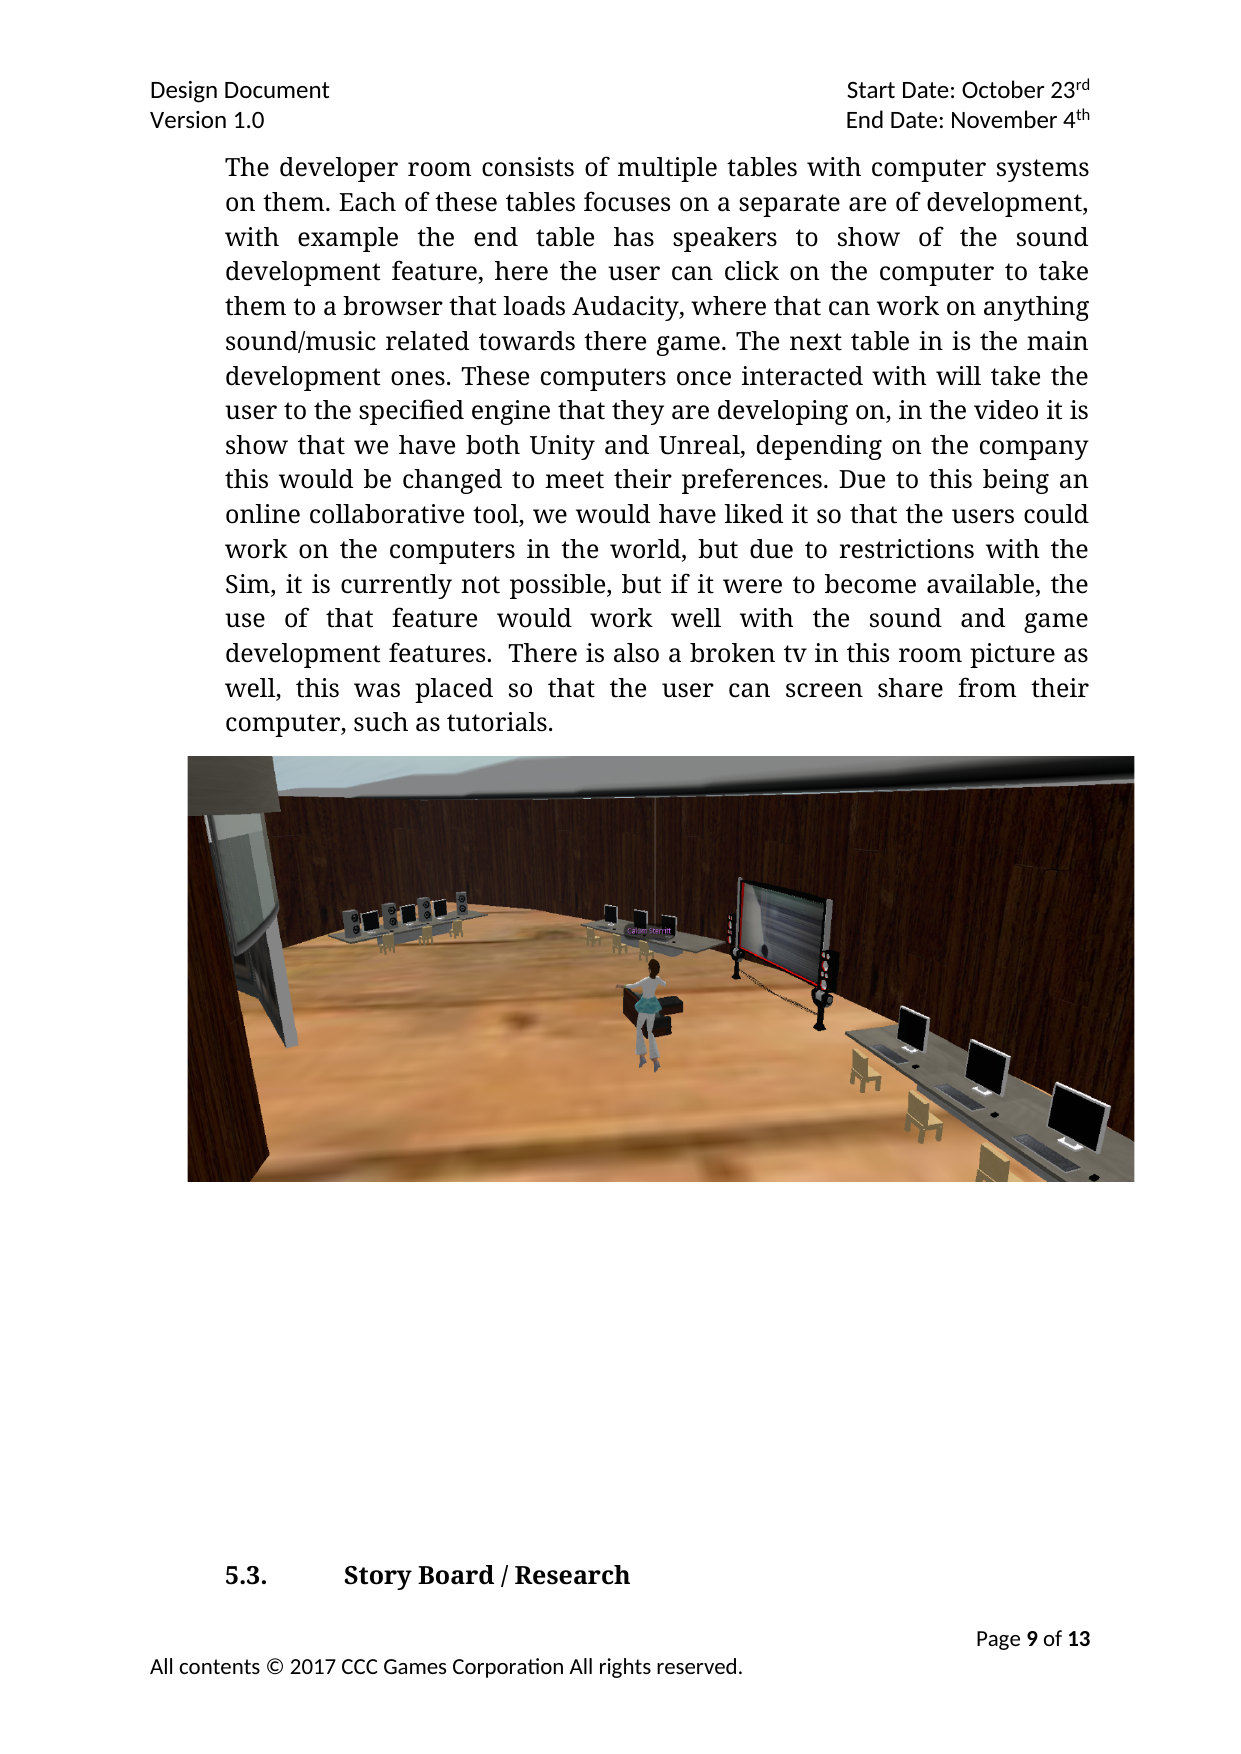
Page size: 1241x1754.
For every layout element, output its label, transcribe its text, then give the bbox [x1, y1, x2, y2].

list Story Board / Research [225, 1558, 1090, 1592]
text The developer room consists of multiple tables with computer systems on them. Each of these tables focuses on a separate are of development, with example the end table has speakers to show of the sound development feature, here the user can click on the computer to take them to a browser that loads Audacity, where that can work on anything sound/music related towards there game. The next table in is the main development ones. These computers once interacted with will take the user to the specified engine that they are developing on, in the video it is show that we have both Unity and Unreal, depending on the company this would be changed to meet their preferences. Due to this being an online collaborative tool, we would have liked it so that the users could work on the computers in the world, but due to restrictions with the Sim, it is currently not possible, but if it were to become available, the use of that feature would work well with the sound and game development features. There is also a broken tv in this room picture as well, this was placed so that the user can screen share from their computer, such as tutorials. [225, 150, 1090, 739]
